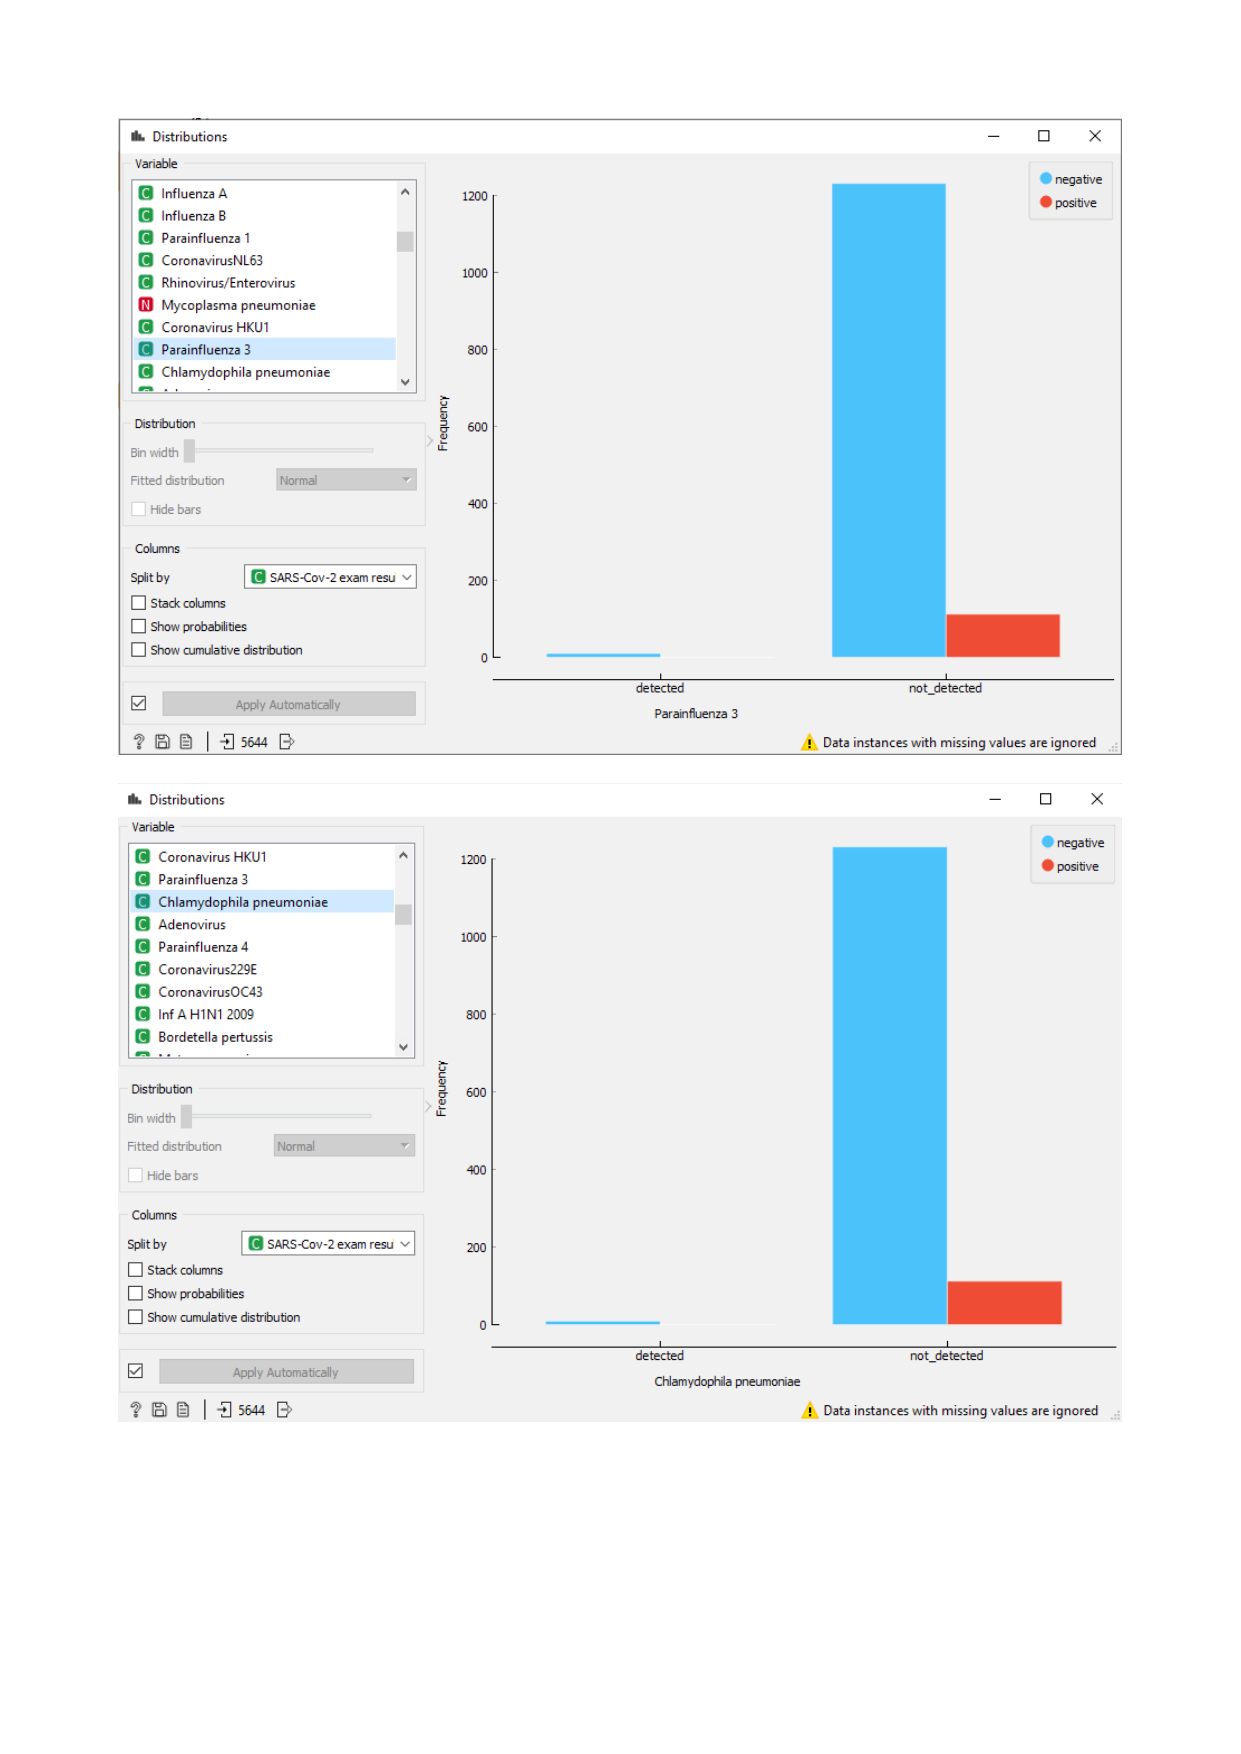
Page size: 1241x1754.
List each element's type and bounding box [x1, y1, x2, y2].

picture [118, 118, 1122, 755]
picture [118, 783, 1122, 1422]
